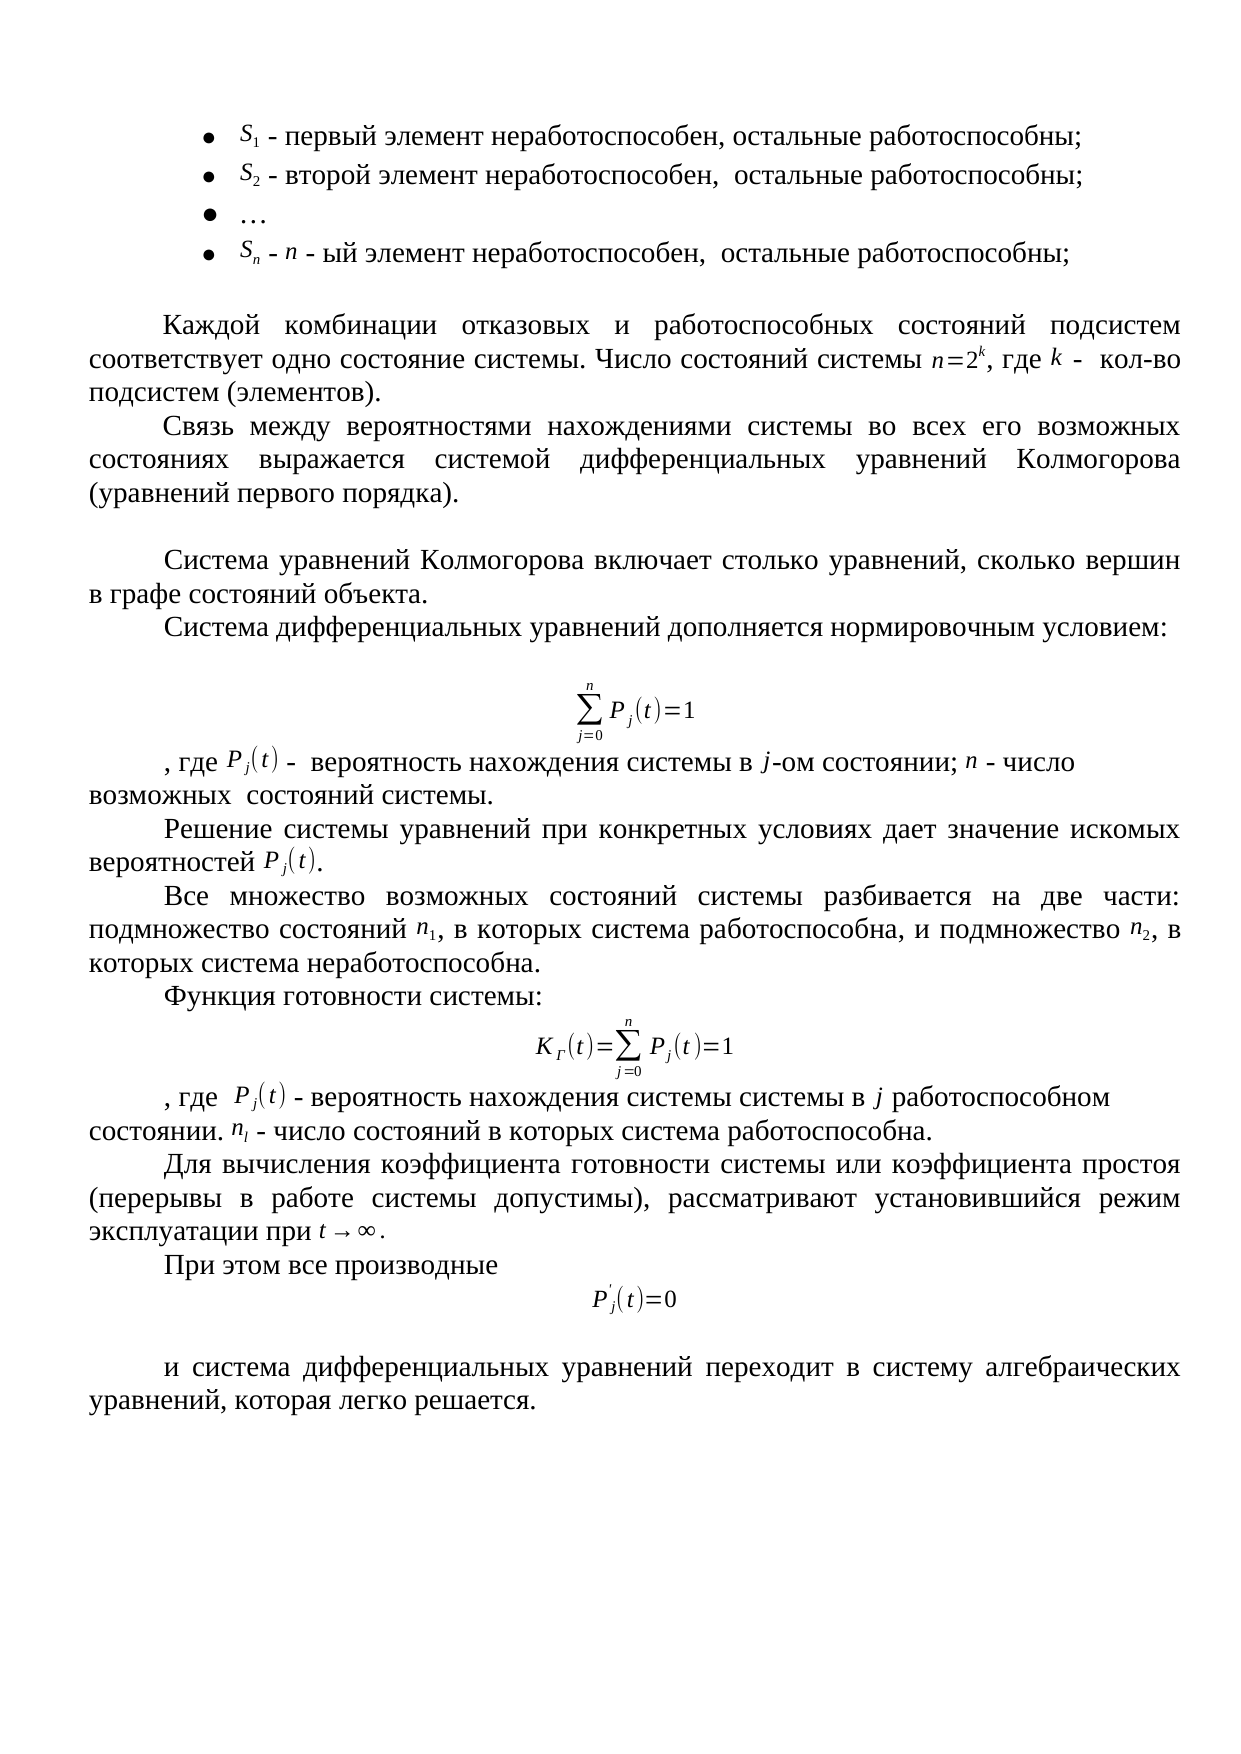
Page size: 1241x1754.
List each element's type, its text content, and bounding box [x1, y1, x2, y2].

text При этом все производные [164, 1247, 1181, 1281]
text , где - вероятность нахождения системы системы в работоспособном состоянии. - число состояний в которых система работоспособна. [89, 1079, 1181, 1146]
text Решение системы уравнений при конкретных условиях дает значение искомых вероятностей . [89, 811, 1181, 878]
text , где - вероятность нахождения системы в -ом состоянии; - число возможных состояний системы. [89, 744, 1181, 811]
text Функция готовности системы: [89, 978, 1181, 1012]
text Система дифференциальных уравнений дополняется нормировочным условием: [164, 609, 1181, 643]
text Связь между вероятностями нахождениями системы во всех его возможных состояниях выражается системой дифференциальных уравнений Колмогорова (уравнений первого порядка). [89, 408, 1181, 509]
text Система уравнений Колмогорова включает столько уравнений, сколько вершин в графе состояний объекта. [89, 542, 1181, 609]
text Все множество возможных состояний системы разбивается на две части: подмножество состояний , в которых система работоспособна, и подмножество , в которых система неработоспособна. [89, 878, 1181, 978]
text и система дифференциальных уравнений переходит в систему алгебраических уравнений, которая легко решается. [89, 1349, 1181, 1416]
list … [201, 196, 1181, 230]
text Для вычисления коэффициента готовности системы или коэффициента простоя (перерывы в работе системы допустимы), рассматривают установившийся режим эксплуатации при [89, 1146, 1181, 1247]
list - первый элемент неработоспособен, остальные работоспособны; [201, 118, 1181, 152]
text Каждой комбинации отказовых и работоспособных состояний подсистем соответствует одно состояние системы. Число состояний системы , где - кол-во подсистем (элементов). [89, 307, 1181, 408]
list - - ый элемент неработоспособен, остальные работоспособны; [201, 235, 1181, 269]
list - второй элемент неработоспособен, остальные работоспособны; [201, 157, 1181, 191]
